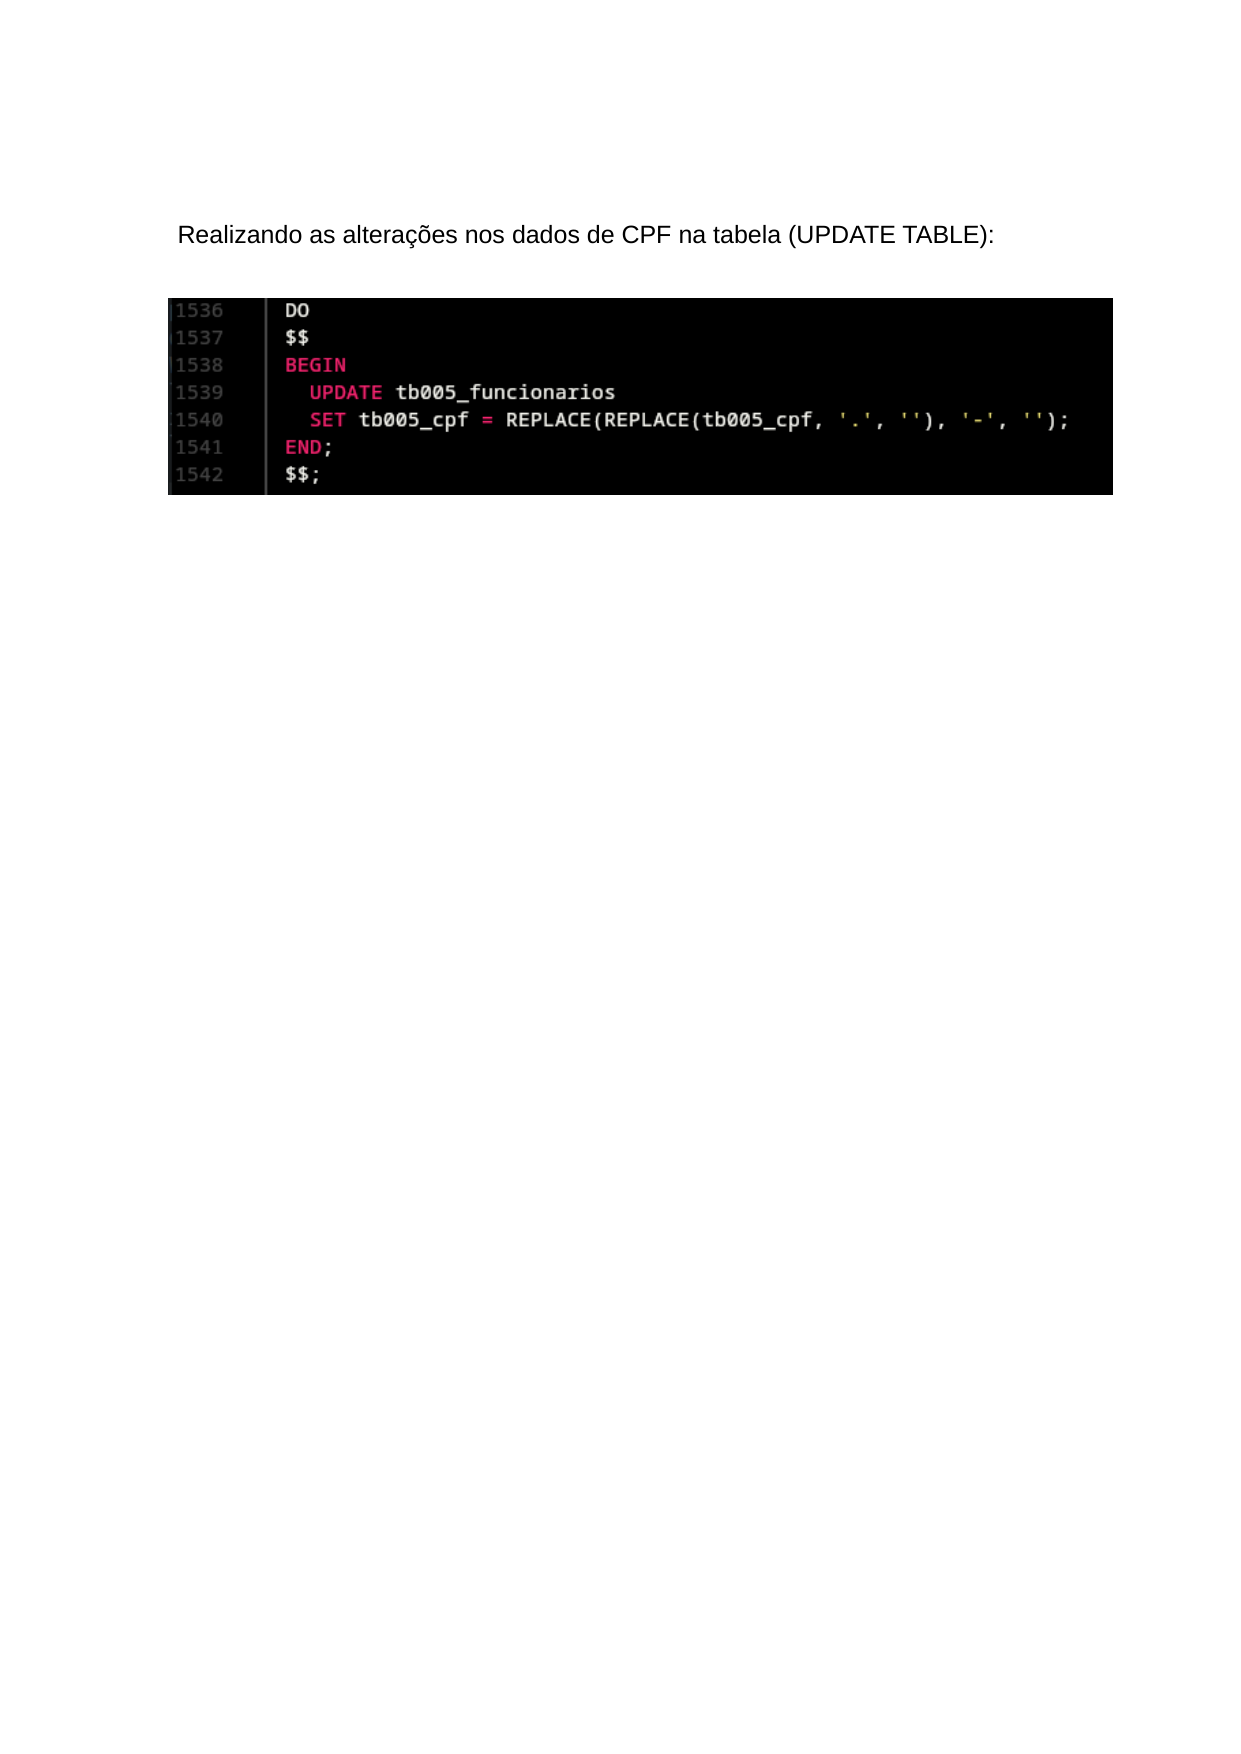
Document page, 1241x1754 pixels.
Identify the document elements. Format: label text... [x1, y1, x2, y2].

text Realizando as alterações nos dados de CPF na tabela (UPDATE TABLE): [177, 220, 1122, 249]
picture [168, 298, 1113, 495]
